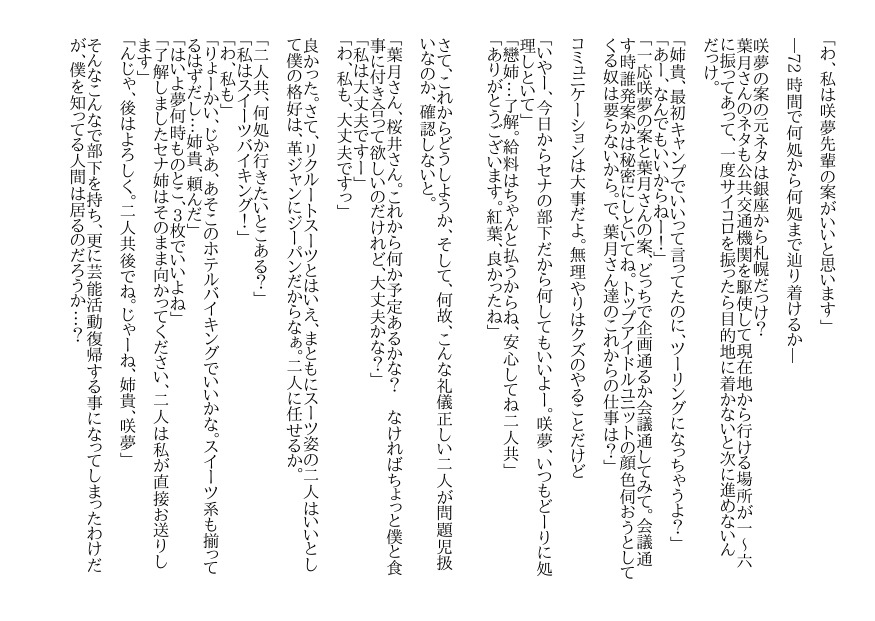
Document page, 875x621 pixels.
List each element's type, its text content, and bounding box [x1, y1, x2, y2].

text 「いやー、今日からセナの部下だから何してもいいよー。咲夢、いつもどーりに処理しといて」 [519, 38, 553, 582]
text 「りょーかい、じゃあ、あそこのホテルバイキングでいいかな。スイーツ系も揃ってるはずだし…姉貴、頼んだ」 [186, 38, 219, 582]
text 「葉月さん、桜井さん。これから何か予定あるかな？ なければちょっと僕と食事に付き合って欲しいのだけれど、大丈夫かな？」 [369, 38, 403, 582]
text 葉月さんのネタも公共交通機関を駆使して現在地から行ける場所が一〜六に振ってあって、一度サイコロを振ったら目的地に着かないと次に進めないんだっけ。 [703, 38, 753, 582]
text コミュニケーションは大事だよ。無理やりはクズのやることだけど [569, 38, 586, 582]
text 咲夢の案の元ネタは銀座から札幌だっけ？ [753, 38, 769, 582]
text さて、これからどうしようか、そして、何故、こんな礼儀正しい二人が問題児扱いなのか、確認しないと。 [419, 38, 453, 582]
text 「んじゃ、後はよろしく。二人共後でね。じゃーね、姉貴、咲夢」 [119, 38, 136, 582]
text 「あー、なんでもいいからねー！」 [653, 38, 669, 582]
text 「私は大丈夫ですー」 [353, 38, 369, 582]
text 「姉貴、最初キャンプでいいって言ってたのに、ツーリングになっちゃうよ？」 [669, 38, 686, 582]
text そんなこんなで部下を持ち、更に芸能活動復帰する事になってしまったわけだが、僕を知ってる人間は居るのだろうか…？ [69, 38, 103, 582]
text 良かった。さて、リクルートスーツとはいえ、まともにスーツ姿の二人はいいとして僕の格好は、革ジャンにジーパンだからなぁ。二人に任せるか。 [286, 38, 319, 582]
text 「ありがとうございます。紅葉、良かったね」 [486, 38, 503, 582]
text 「了解しましたセナ姉はそのまま向かってください、二人は私が直接お送りします」 [136, 38, 169, 582]
text 「戀姉…了解。給料はちゃんと払うからね、安心してね二人共」 [503, 38, 519, 582]
text 「わ、私も」 [219, 38, 236, 582]
text ―72時間で何処から何処まで辿り着けるか― [786, 38, 803, 582]
text 「わ、私は咲夢先輩の案がいいと思います」 [819, 38, 836, 582]
text 「私はスイーツバイキング！」 [236, 38, 253, 582]
text 「わ、私も、大丈夫ですっ」 [336, 38, 353, 582]
text 「一応咲夢の案と葉月さんの案、どっちで企画通るか会議通してみて。会議通す時誰発案かは秘密にしといてね。トップアイドルユニットの顔色伺おうとしてくる奴は要らないから。で、葉月さん達のこれからの仕事は？」 [603, 38, 653, 582]
text 「二人共、何処か行きたいとこある？」 [253, 38, 269, 582]
text 「はいよ夢何時ものとこ、３枚でいいよね」 [169, 38, 186, 582]
